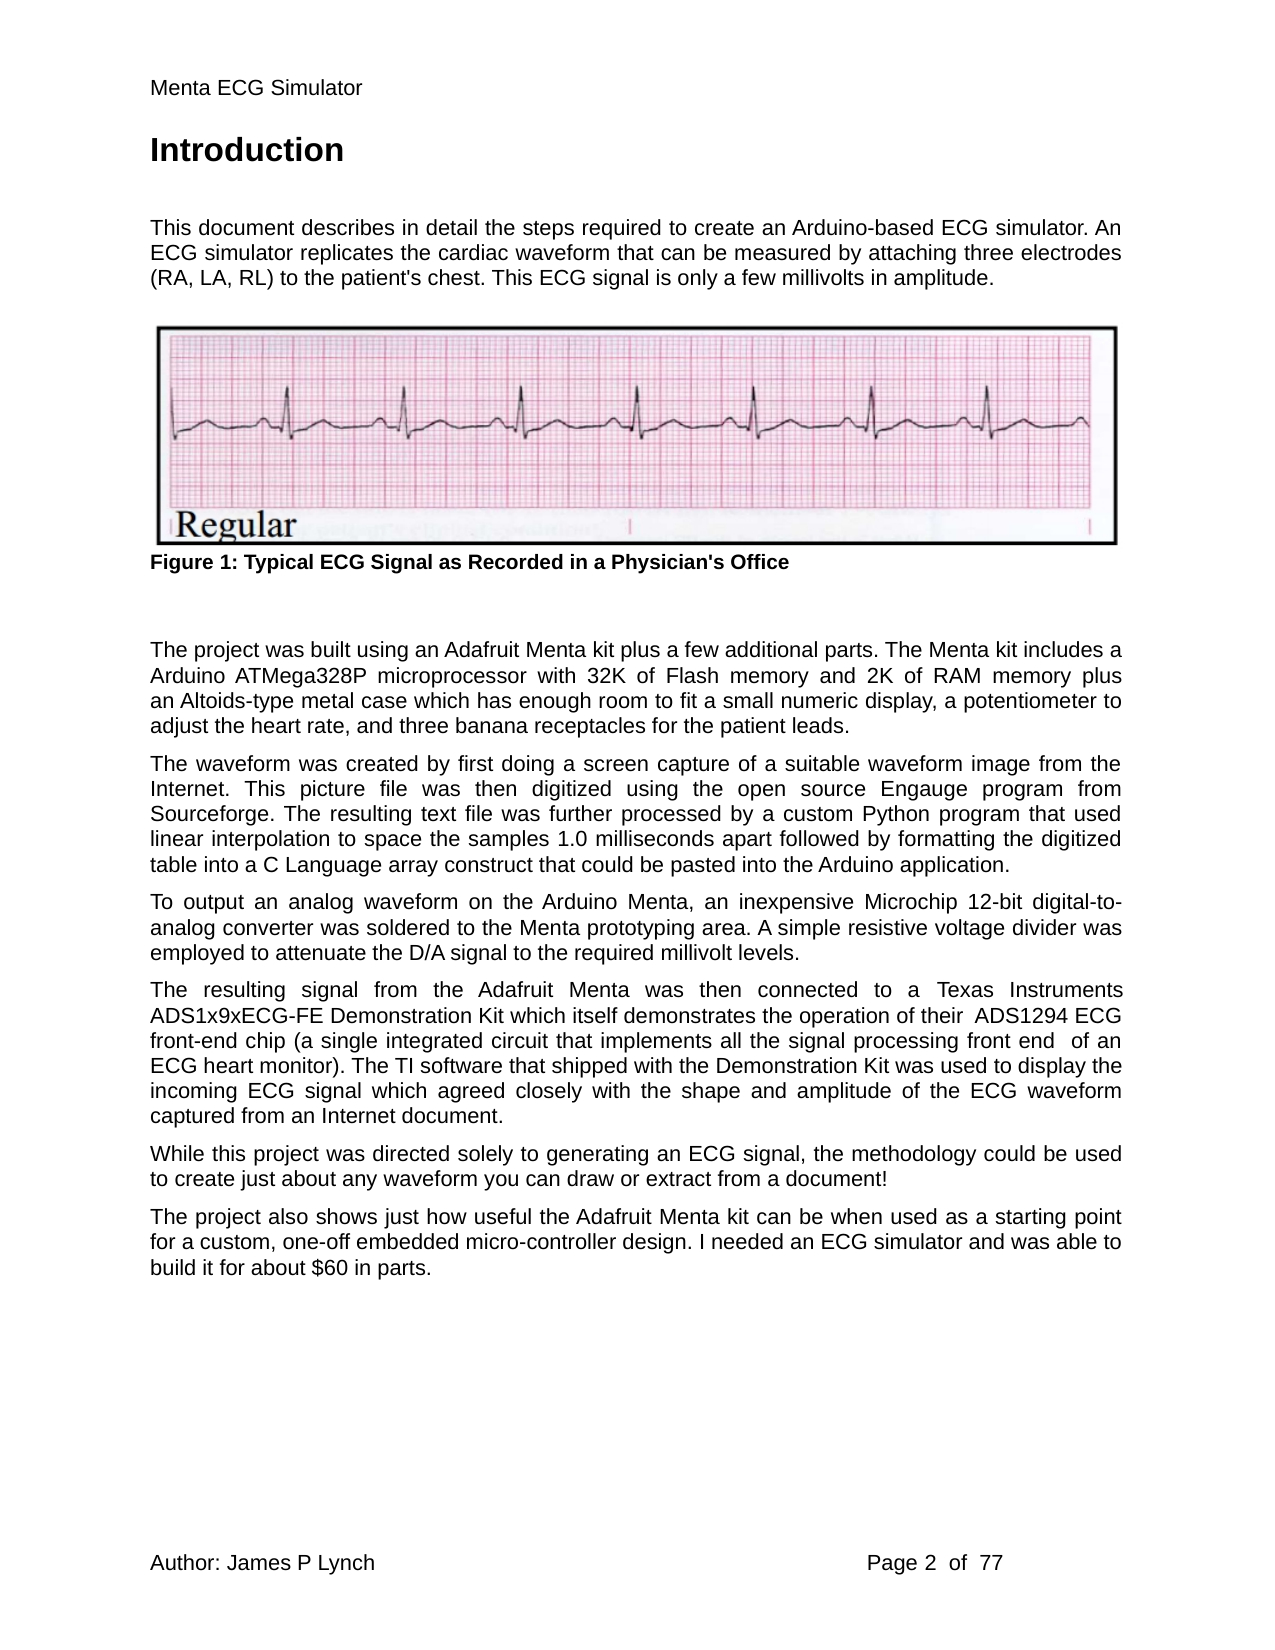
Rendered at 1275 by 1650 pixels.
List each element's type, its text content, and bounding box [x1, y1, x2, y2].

subtitle To output an analog waveform on the Arduino Menta, an inexpensive Microchip 12-bit digital-to-analog converter was soldered to the Menta prototyping area. A simple resistive voltage divider was employed to attenuate the D/A signal to the required millivolt levels. [150, 889, 1124, 965]
subtitle Introduction [150, 130, 1124, 169]
picture [150, 321, 1125, 550]
subtitle [150, 573, 1125, 588]
subtitle The project was built using an Adafruit Menta kit plus a few additional parts. The Menta kit includes a Arduino ATMega328P microprocessor with 32K of Flash memory and 2K of RAM memory plus an Altoids-type metal case which has enough room to fit a small numeric display, a potentiometer to adjust the heart rate, and three banana receptacles for the patient leads. [150, 637, 1124, 738]
text Figure 1: Typical ECG Signal as Recorded in a Physician's Office [150, 550, 1125, 573]
subtitle This document describes in detail the steps required to create an Arduino-based ECG simulator. An ECG simulator replicates the cardiac waveform that can be measured by attaching three electrodes (RA, LA, RL) to the patient's chest. This ECG signal is only a few millivolts in amplitude. [150, 215, 1124, 290]
subtitle The resulting signal from the Adafruit Menta was then connected to a Texas Instruments ADS1x9xECG-FE Demonstration Kit which itself demonstrates the operation of their ADS1294 ECG front-end chip (a single integrated circuit that implements all the signal processing front end of an ECG heart monitor). The TI software that shipped with the Demonstration Kit was used to display the incoming ECG signal which agreed closely with the shape and amplitude of the ECG waveform captured from an Internet document. [150, 977, 1124, 1129]
subtitle The project also shows just how useful the Adafruit Menta kit can be when used as a starting point for a custom, one-off embedded micro-controller design. I needed an ECG simulator and was able to build it for about $60 in parts. [150, 1204, 1124, 1280]
subtitle While this project was directed solely to generating an ECG signal, the methodology could be used to create just about any waveform you can draw or extract from a document! [150, 1141, 1124, 1192]
subtitle The waveform was created by first doing a screen capture of a suitable waveform image from the Internet. This picture file was then digitized using the open source Engauge program from Sourceforge. The resulting text file was further processed by a custom Python program that used linear interpolation to space the samples 1.0 milliseconds apart followed by formatting the digitized table into a C Language array construct that could be pasted into the Arduino application. [150, 751, 1124, 877]
